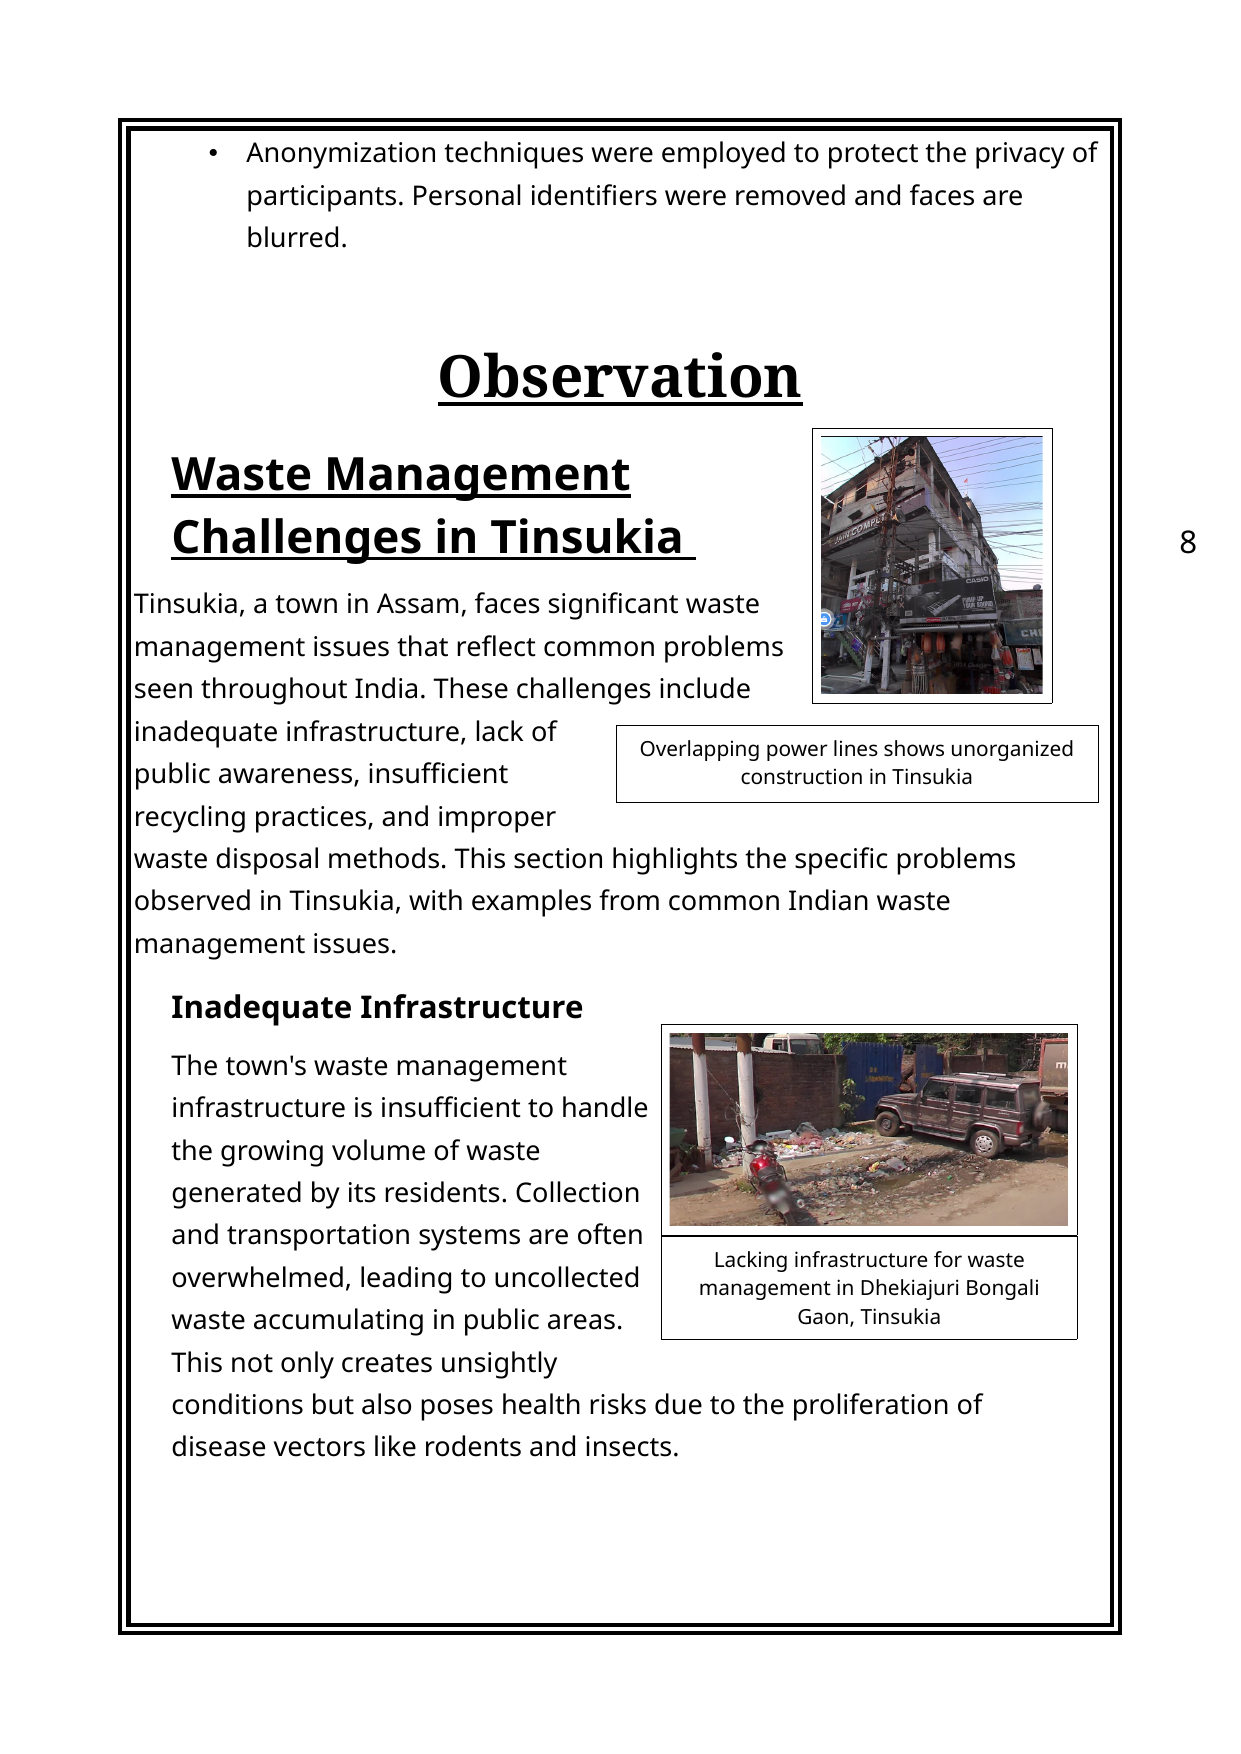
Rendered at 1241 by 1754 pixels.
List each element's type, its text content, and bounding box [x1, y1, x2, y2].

text The town's waste management infrastructure is insufficient to handle the growing volume of waste generated by its residents. Collection and transportation systems are often overwhelmed, leading to uncollected waste accumulating in public areas. This not only creates unsightly conditions but also poses health risks due to the proliferation of disease vectors like rodents and insects. [171, 1046, 1069, 1465]
subtitle Waste Management Challenges in Tinsukia [171, 442, 812, 566]
subtitle Inadequate Infrastructure [171, 985, 1069, 1028]
text Lacking infrastructure for waste management in Dhekiajuri Bongali Gaon, Tinsukia [670, 1245, 1068, 1330]
subtitle [813, 429, 1052, 703]
text Tinsukia, a town in Assam, faces significant waste management issues that reflect common problems seen throughout India. These challenges include inadequate infrastructure, lack of public awareness, insufficient recycling practices, and improper waste disposal methods. This section highlights the specific problems observed in Tinsukia, with examples from common Indian waste management issues. [134, 585, 1107, 961]
picture [821, 436, 1043, 694]
subtitle [662, 1025, 1077, 1235]
text Overlapping power lines shows unorganized construction in Tinsukia [625, 734, 1089, 791]
picture [669, 1033, 1068, 1226]
title Observation [134, 335, 1107, 414]
list Anonymization techniques were employed to protect the privacy of participants. Personal identifiers were removed and faces are blurred. [209, 134, 1107, 255]
subtitle [1053, 442, 1069, 566]
text The town's waste management infrastructure is insufficient to handle the growing volume of waste generated by its residents. Collection and transportation systems are often overwhelmed, leading to uncollected waste accumulating in public areas. This not only creates unsightly conditions but also poses health risks due to the proliferation of disease vectors like rodents and insects. [662, 1237, 1077, 1339]
